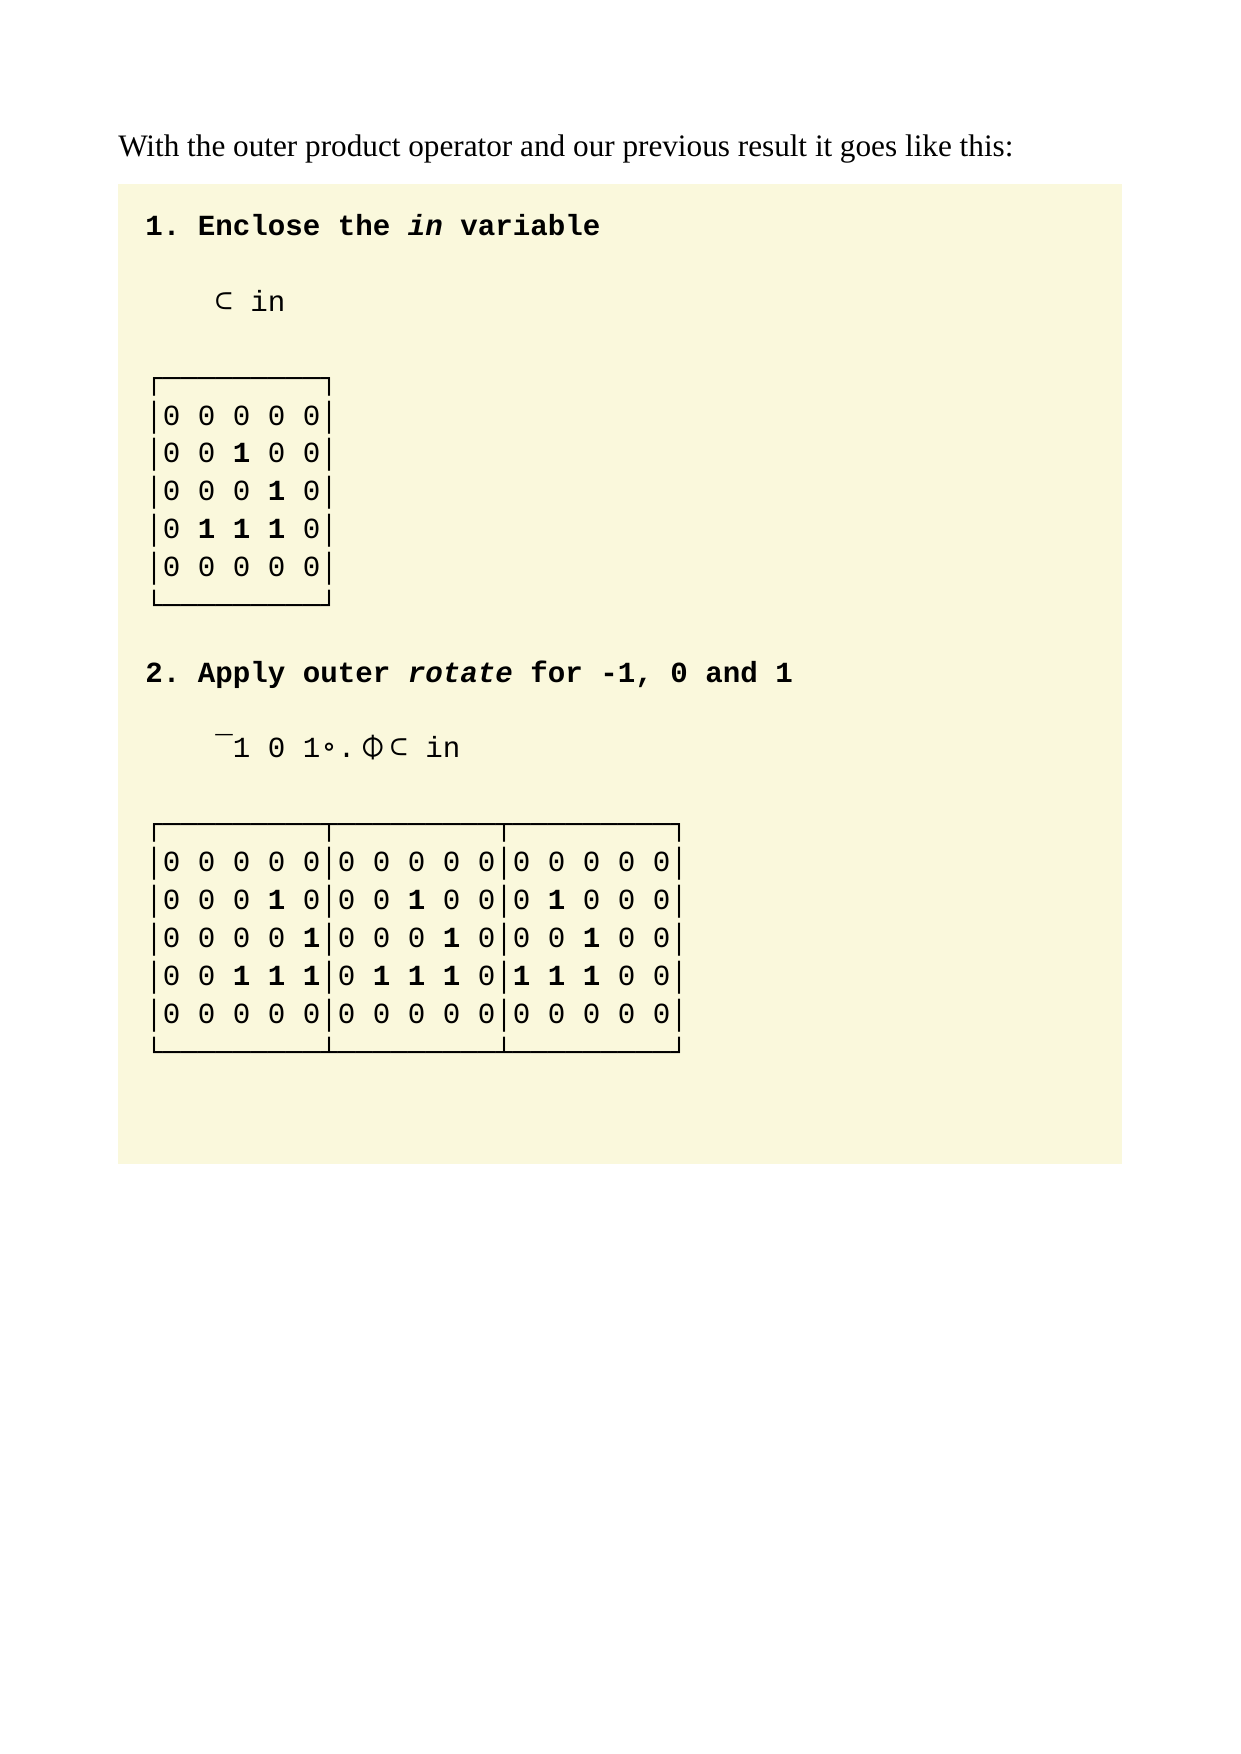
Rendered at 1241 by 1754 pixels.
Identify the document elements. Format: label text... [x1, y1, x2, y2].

text ¯1 0 1∘.⌽⊂ in [118, 707, 1122, 744]
text ┌─────────┐ [118, 336, 1122, 374]
text ⊂ in [118, 260, 1122, 298]
text │0 1 1 1 0│ [118, 487, 1122, 525]
text 1. Enclose the in variable [118, 184, 1122, 222]
text └─────────┘ [118, 563, 1122, 623]
text │0 0 0 0 0│ [118, 525, 1122, 563]
text │0 0 1 0 0│ [118, 412, 1122, 449]
text With the outer product operator and our previous result it goes like this: [118, 118, 1122, 166]
text 2. Apply outer rotate for -1, 0 and 1 [118, 631, 1122, 669]
text │0 0 0 0 0│ [118, 374, 1122, 412]
text │0 0 0 0 0│0 0 0 0 0│0 0 0 0 0│ [118, 972, 1122, 1010]
text │0 0 0 1 0│0 0 1 0 0│0 1 0 0 0│ [118, 858, 1122, 896]
text │0 0 1 1 1│0 1 1 1 0│1 1 1 0 0│ [118, 934, 1122, 972]
text │0 0 0 0 0│0 0 0 0 0│0 0 0 0 0│ [118, 820, 1122, 858]
text ┌─────────┬─────────┬─────────┐ [118, 782, 1122, 820]
text │0 0 0 1 0│ [118, 449, 1122, 487]
text │0 0 0 0 1│0 0 0 1 0│0 0 1 0 0│ [118, 896, 1122, 934]
text └─────────┴─────────┴─────────┘ [118, 1010, 1122, 1070]
